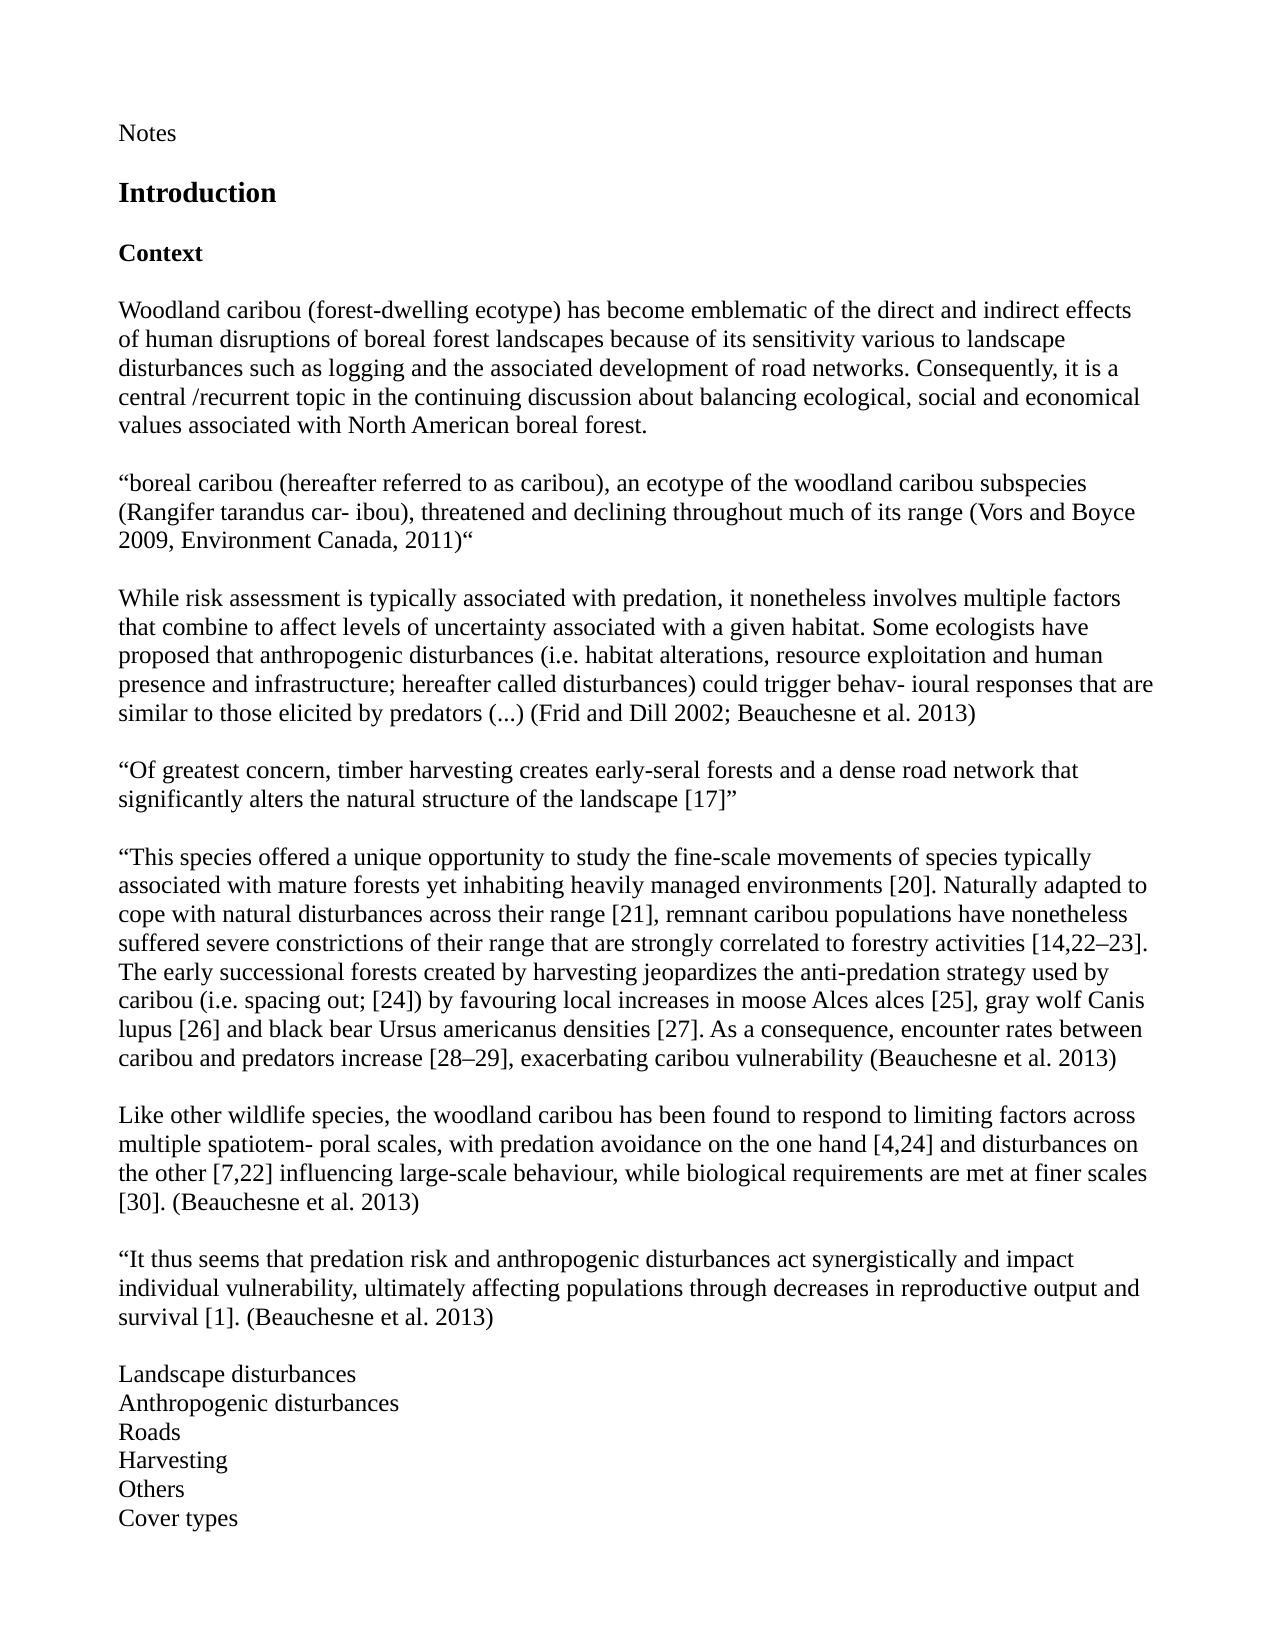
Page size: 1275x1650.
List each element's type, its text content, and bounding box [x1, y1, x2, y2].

text “boreal caribou (hereafter referred to as caribou), an ecotype of the woodland caribou subspecies (Rangifer tarandus car- ibou), threatened and declining throughout much of its range (Vors and Boyce 2009, Environment Canada, 2011)“ [118, 468, 1157, 554]
text Anthropogenic disturbances [118, 1388, 1157, 1417]
text While risk assessment is typically associated with predation, it nonetheless involves multiple factors that combine to affect levels of uncertainty associated with a given habitat. Some ecologists have proposed that anthropogenic disturbances (i.e. habitat alterations, resource exploitation and human presence and infrastructure; hereafter called disturbances) could trigger behav- ioural responses that are similar to those elicited by predators (...) (Frid and Dill 2002; Beauchesne et al. 2013) [118, 583, 1157, 727]
text Notes [118, 118, 1157, 147]
text Context [118, 238, 1157, 267]
text Introduction [118, 176, 1157, 209]
text Like other wildlife species, the woodland caribou has been found to respond to limiting factors across multiple spatiotem- poral scales, with predation avoidance on the one hand [4,24] and disturbances on the other [7,22] influencing large-scale behaviour, while biological requirements are met at finer scales [30]. (Beauchesne et al. 2013) [118, 1100, 1157, 1215]
text “It thus seems that predation risk and anthropogenic disturbances act synergistically and impact individual vulnerability, ultimately affecting populations through decreases in reproductive output and survival [1]. (Beauchesne et al. 2013) [118, 1244, 1157, 1330]
text Roads [118, 1417, 1157, 1445]
text “This species offered a unique opportunity to study the fine-scale movements of species typically associated with mature forests yet inhabiting heavily managed environments [20]. Naturally adapted to cope with natural disturbances across their range [21], remnant caribou populations have nonetheless suffered severe constrictions of their range that are strongly correlated to forestry activities [14,22–23]. The early successional forests created by harvesting jeopardizes the anti-predation strategy used by caribou (i.e. spacing out; [24]) by favouring local increases in moose Alces alces [25], gray wolf Canis lupus [26] and black bear Ursus americanus densities [27]. As a consequence, encounter rates between caribou and predators increase [28–29], exacerbating caribou vulnerability (Beauchesne et al. 2013) [118, 842, 1157, 1072]
text Harvesting [118, 1445, 1157, 1474]
text Woodland caribou (forest-dwelling ecotype) has become emblematic of the direct and indirect effects of human disruptions of boreal forest landscapes because of its sensitivity various to landscape disturbances such as logging and the associated development of road networks. Consequently, it is a central /recurrent topic in the continuing discussion about balancing ecological, social and economical values associated with North American boreal forest. [118, 295, 1157, 439]
text Cover types [118, 1503, 1157, 1532]
text Others [118, 1474, 1157, 1503]
text Landscape disturbances [118, 1359, 1157, 1388]
text “Of greatest concern, timber harvesting creates early-seral forests and a dense road network that significantly alters the natural structure of the landscape [17]” [118, 755, 1157, 813]
